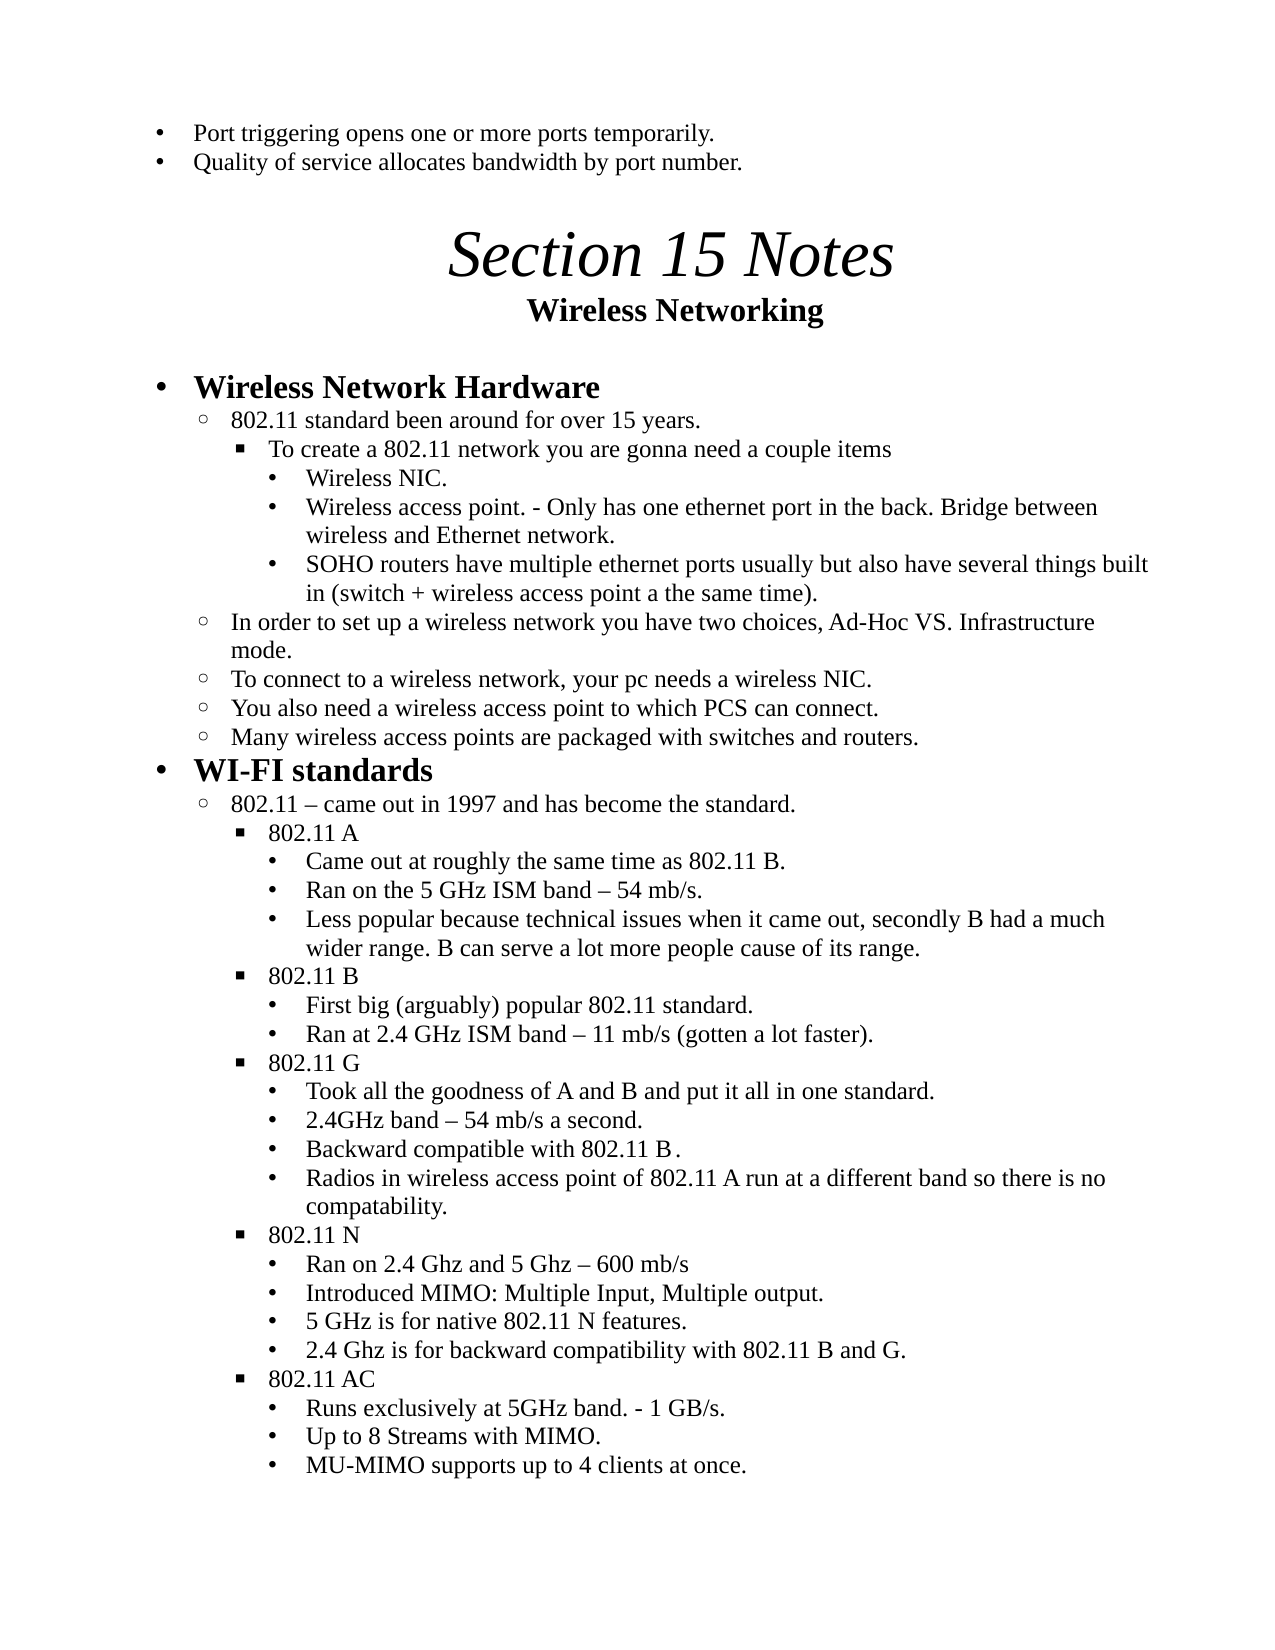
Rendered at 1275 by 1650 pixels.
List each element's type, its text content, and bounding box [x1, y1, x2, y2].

list 802.11 N [231, 1220, 1157, 1249]
list Wireless access point. - Only has one ethernet port in the back. Bridge between wireless and Ethernet network. [268, 492, 1157, 549]
list MU-MIMO supports up to 4 clients at once. [268, 1450, 1157, 1479]
list Section 15 Notes [156, 214, 1157, 291]
list WI-FI standards [156, 751, 1157, 789]
list Less popular because technical issues when it came out, secondly B had a much wider range. B can serve a lot more people cause of its range. [268, 904, 1157, 961]
list 2.4 Ghz is for backward compatibility with 802.11 B and G. [268, 1335, 1157, 1364]
list Runs exclusively at 5GHz band. - 1 GB/s. [268, 1393, 1157, 1421]
list Ran on the 5 GHz ISM band – 54 mb/s. [268, 875, 1157, 904]
list Introduced MIMO: Multiple Input, Multiple output. [268, 1278, 1157, 1306]
list 802.11 A [231, 818, 1157, 846]
list Backward compatible with 802.11 B . [268, 1134, 1157, 1163]
list Wireless Networking [156, 291, 1157, 329]
list 802.11 AC [231, 1364, 1157, 1393]
list Wireless NIC. [268, 463, 1157, 492]
list 2.4GHz band – 54 mb/s a second. [268, 1105, 1157, 1134]
list Came out at roughly the same time as 802.11 B. [268, 846, 1157, 875]
list Radios in wireless access point of 802.11 A run at a different band so there is no compatability. [268, 1163, 1157, 1220]
list SOHO routers have multiple ethernet ports usually but also have several things built in (switch + wireless access point a the same time). [268, 549, 1157, 607]
list Took all the goodness of A and B and put it all in one standard. [268, 1076, 1157, 1105]
list Ran at 2.4 GHz ISM band – 11 mb/s (gotten a lot faster). [268, 1019, 1157, 1048]
list 5 GHz is for native 802.11 N features. [268, 1306, 1157, 1335]
list Many wireless access points are packaged with switches and routers. [193, 722, 1157, 751]
list 802.11 G [231, 1048, 1157, 1076]
list Port triggering opens one or more ports temporarily. [156, 118, 1157, 147]
list 802.11 – came out in 1997 and has become the standard. [193, 789, 1157, 818]
list Up to 8 Streams with MIMO. [268, 1421, 1157, 1450]
list You also need a wireless access point to which PCS can connect. [193, 693, 1157, 722]
list First big (arguably) popular 802.11 standard. [268, 990, 1157, 1019]
list 802.11 B [231, 961, 1157, 990]
list Wireless Network Hardware [156, 367, 1157, 406]
list In order to set up a wireless network you have two choices, Ad-Hoc VS. Infrastructure mode. [193, 607, 1157, 664]
list To connect to a wireless network, your pc needs a wireless NIC. [193, 664, 1157, 693]
list Quality of service allocates bandwidth by port number. [156, 147, 1157, 176]
list Ran on 2.4 Ghz and 5 Ghz – 600 mb/s [268, 1249, 1157, 1278]
list 802.11 standard been around for over 15 years. [193, 406, 1157, 434]
list To create a 802.11 network you are gonna need a couple items [231, 434, 1157, 463]
